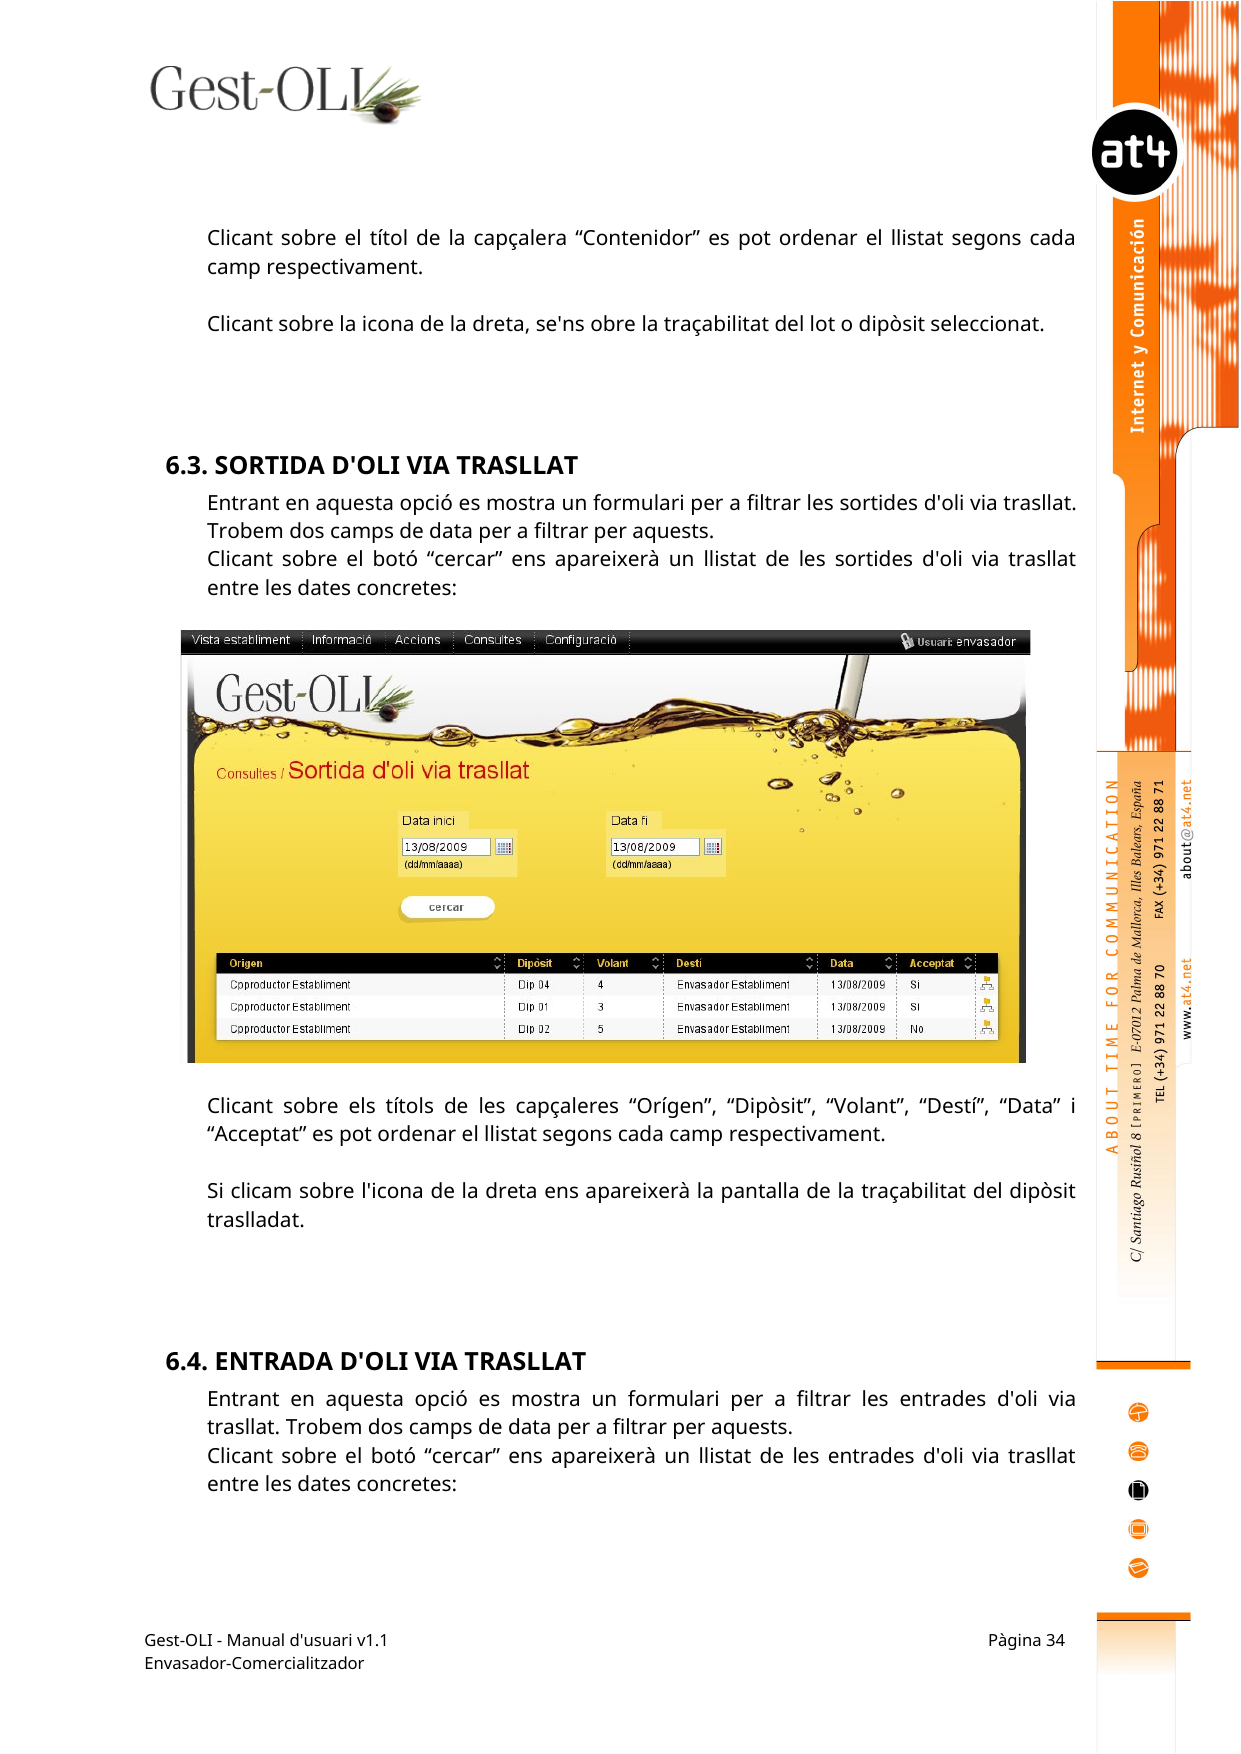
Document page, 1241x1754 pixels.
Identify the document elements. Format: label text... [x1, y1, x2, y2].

text Si clicam sobre l'icona de la dreta ens apareixerà la pantalla de la traçabilitat del dipòsit traslladat. [207, 1176, 1078, 1233]
picture [180, 630, 1031, 1063]
text Clicant sobre la icona de la dreta, se'ns obre la traçabilitat del lot o dipòsit seleccionat. [207, 309, 1078, 337]
text Entrant en aquesta opció es mostra un formulari per a filtrar les sortides d'oli via trasllat. Trobem dos camps de data per a filtrar per aquests. [207, 488, 1078, 544]
picture [1085, 1, 1239, 1753]
text Clicant sobre el botó “cercar” ens apareixerà un llistat de les sortides d'oli via trasllat entre les dates concretes: [207, 544, 1078, 601]
text Clicant sobre el títol de la capçalera “Contenidor” es pot ordenar el llistat segons cada camp respectivament. [207, 223, 1078, 280]
picture [149, 66, 423, 126]
text Clicant sobre els títols de les capçaleres “Orígen”, “Dipòsit”, “Volant”, “Destí”, “Data” i “Acceptat” es pot ordenar el llistat segons cada camp respectivament. [207, 1091, 1078, 1148]
text Clicant sobre el botó “cercar” ens apareixerà un llistat de les entrades d'oli via trasllat entre les dates concretes: [207, 1441, 1078, 1498]
subtitle 6.4. ENTRADA D'OLI VIA TRASLLAT [133, 1343, 1078, 1378]
text Entrant en aquesta opció es mostra un formulari per a filtrar les entrades d'oli via trasllat. Trobem dos camps de data per a filtrar per aquests. [207, 1384, 1078, 1441]
subtitle 6.3. SORTIDA D'OLI VIA TRASLLAT [133, 447, 1078, 481]
